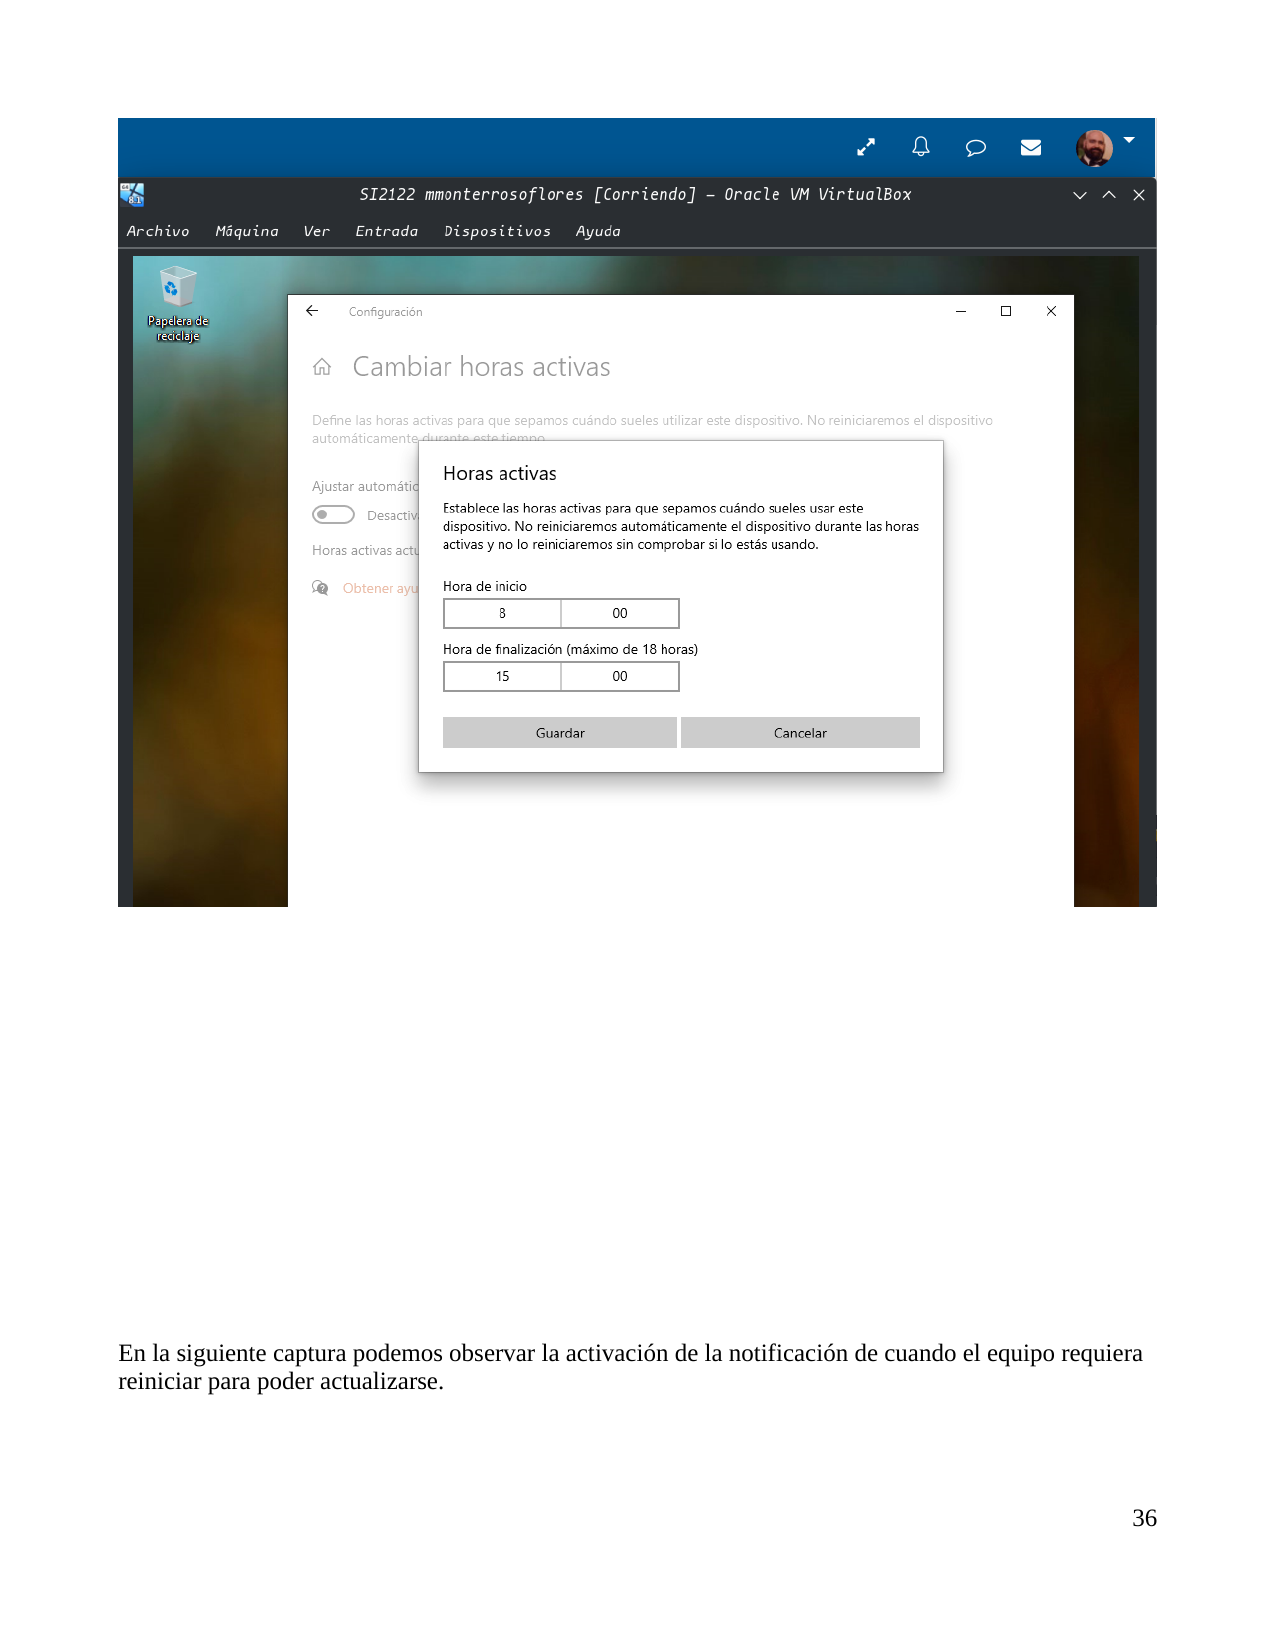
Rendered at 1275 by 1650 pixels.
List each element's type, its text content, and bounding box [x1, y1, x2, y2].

table_header [118, 907, 1157, 935]
text En la siguiente captura podemos observar la activación de la notificación de cuando el equipo requiera reiniciar para poder actualizarse. [118, 1338, 1157, 1395]
picture [118, 118, 1157, 907]
